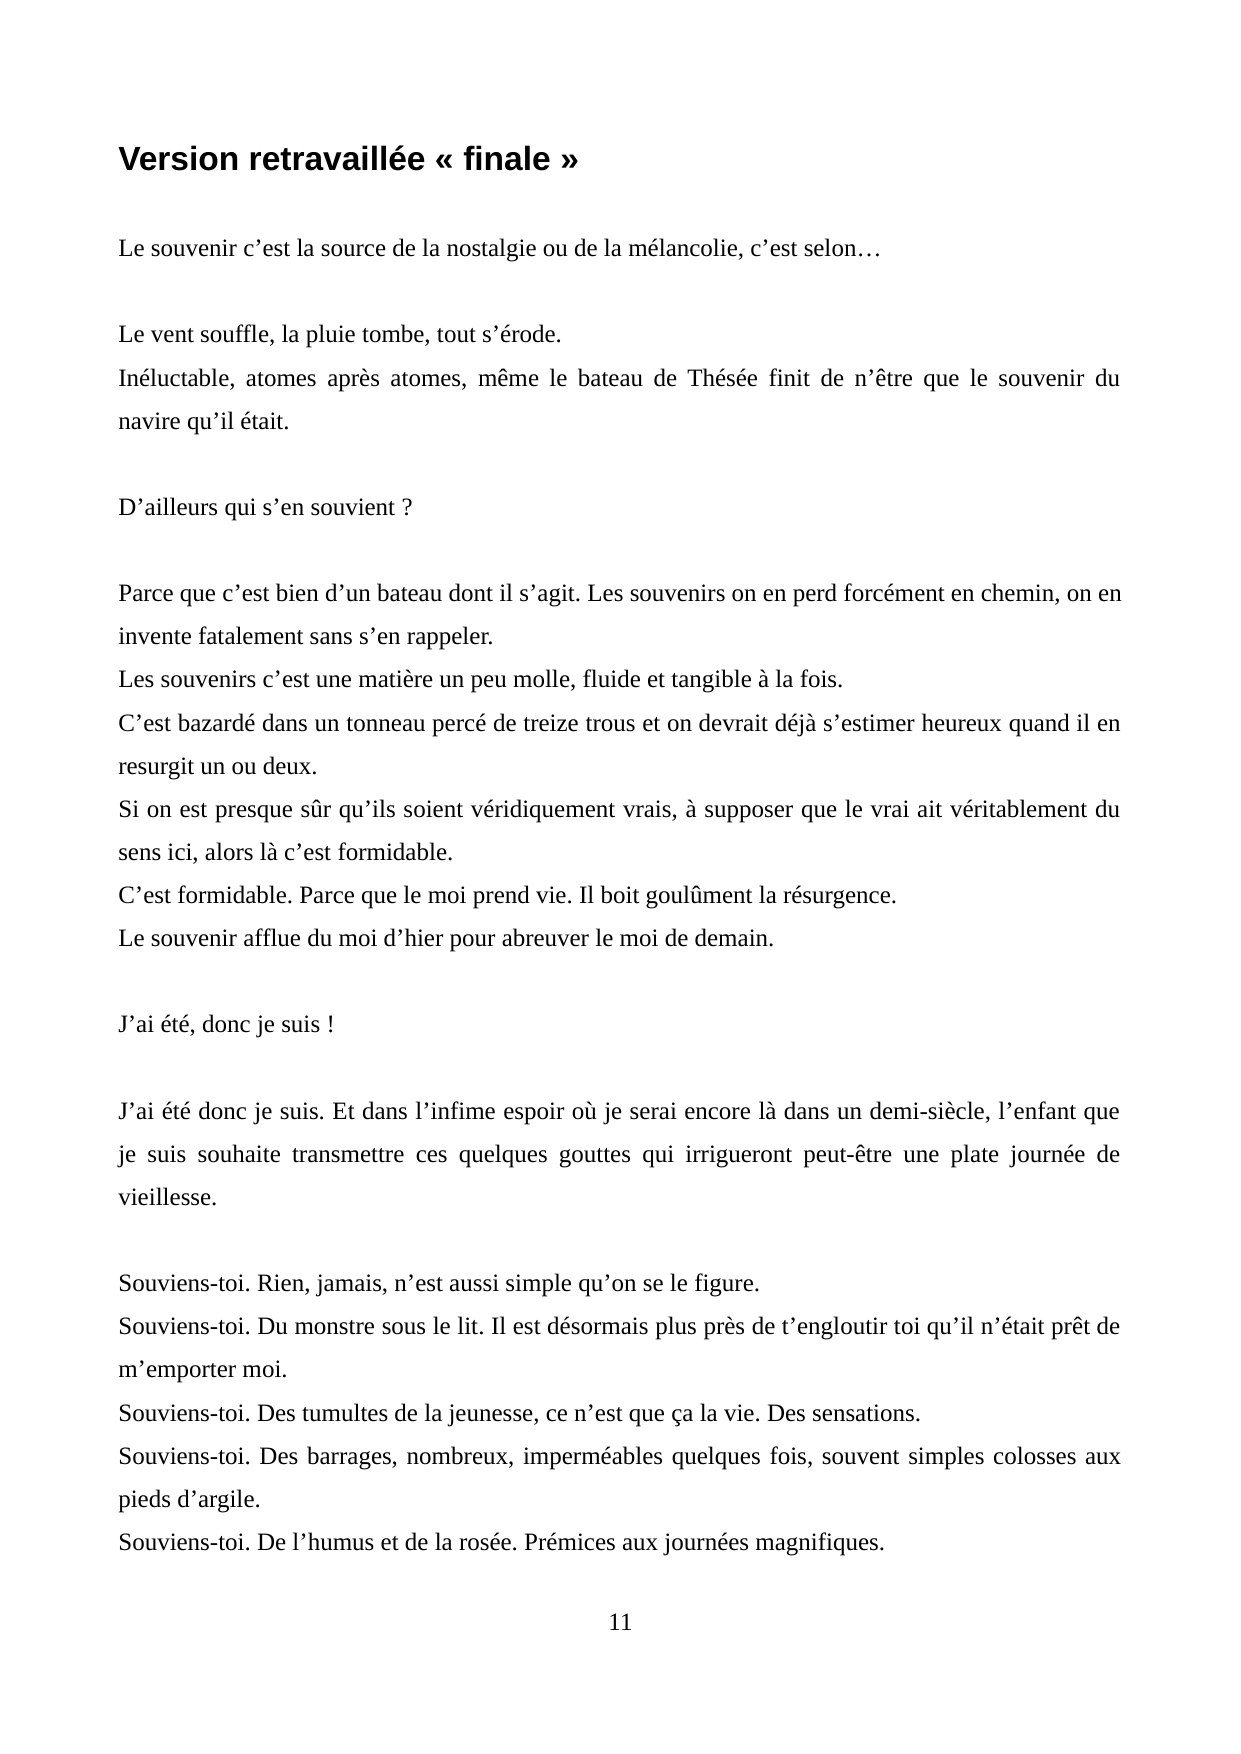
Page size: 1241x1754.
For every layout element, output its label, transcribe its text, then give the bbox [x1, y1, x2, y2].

text Souviens-toi. Des barrages, nombreux, imperméables quelques fois, souvent simples colosses aux pieds d’argile. [118, 1441, 1122, 1513]
text Souviens-toi. Rien, jamais, n’est aussi simple qu’on se le figure. [118, 1268, 1122, 1297]
text Le souvenir afflue du moi d’hier pour abreuver le moi de demain. [118, 923, 1122, 952]
text C’est formidable. Parce que le moi prend vie. Il boit goulûment la résurgence. [118, 880, 1122, 909]
text Le souvenir c’est la source de la nostalgie ou de la mélancolie, c’est selon… [118, 233, 1122, 262]
text Souviens-toi. De l’humus et de la rosée. Prémices aux journées magnifiques. [118, 1527, 1122, 1556]
text Le vent souffle, la pluie tombe, tout s’érode. [118, 319, 1122, 348]
text Si on est presque sûr qu’ils soient véridiquement vrais, à supposer que le vrai ait véritablement du sens ici, alors là c’est formidable. [118, 794, 1122, 866]
text Inéluctable, atomes après atomes, même le bateau de Thésée finit de n’être que le souvenir du navire qu’il était. [118, 363, 1122, 434]
text Parce que c’est bien d’un bateau dont il s’agit. Les souvenirs on en perd forcément en chemin, on en invente fatalement sans s’en rappeler. [118, 578, 1122, 650]
text J’ai été donc je suis. Et dans l’infime espoir où je serai encore là dans un demi-siècle, l’enfant que je suis souhaite transmettre ces quelques gouttes qui irrigueront peut-être une plate journée de vieillesse. [118, 1096, 1122, 1211]
text J’ai été, donc je suis ! [118, 1009, 1122, 1038]
text Souviens-toi. Du monstre sous le lit. Il est désormais plus près de t’engloutir toi qu’il n’était prêt de m’emporter moi. [118, 1311, 1122, 1383]
text D’ailleurs qui s’en souvient ? [118, 492, 1122, 521]
text Souviens-toi. Des tumultes de la jeunesse, ce n’est que ça la vie. Des sensations. [118, 1398, 1122, 1426]
subtitle Version retravaillée « finale » [118, 139, 1122, 178]
text C’est bazardé dans un tonneau percé de treize trous et on devrait déjà s’estimer heureux quand il en resurgit un ou deux. [118, 708, 1122, 779]
text Les souvenirs c’est une matière un peu molle, fluide et tangible à la fois. [118, 664, 1122, 693]
